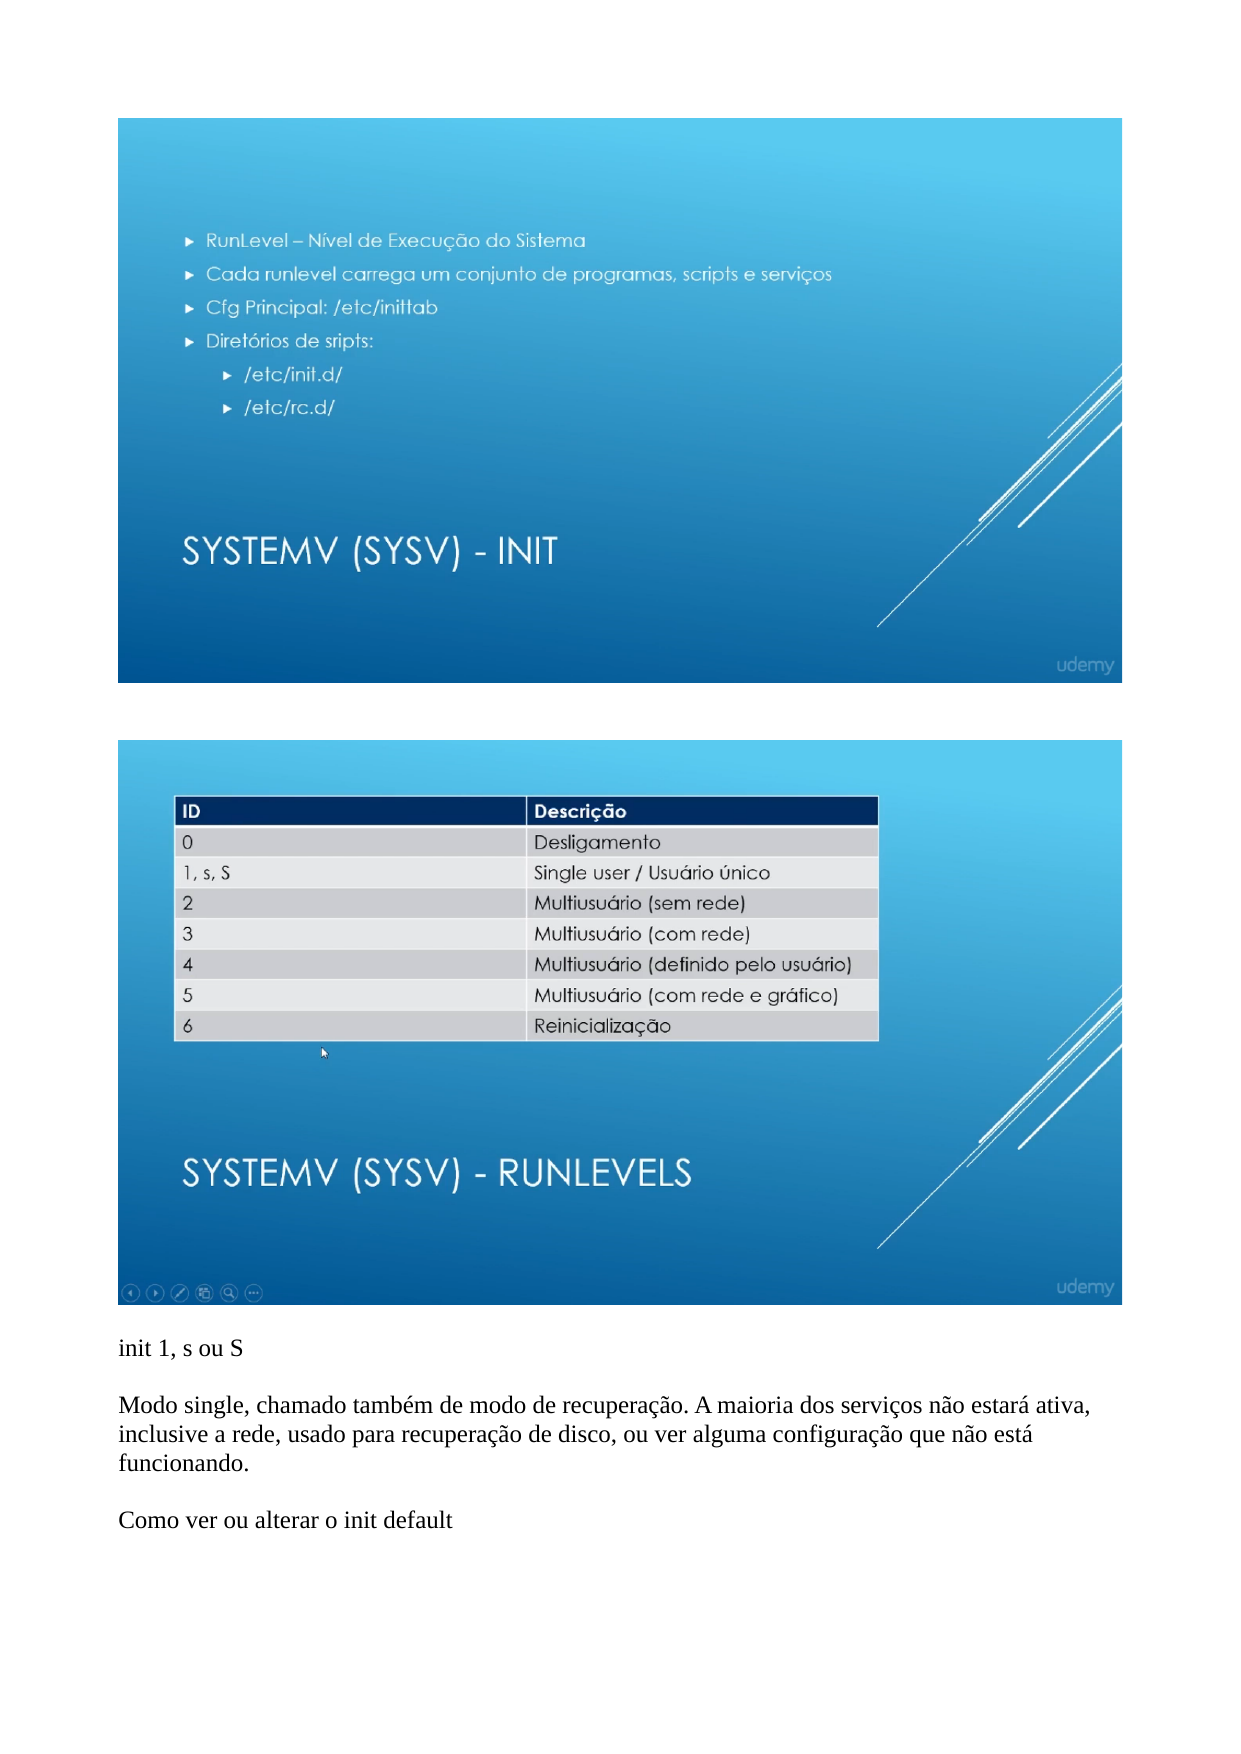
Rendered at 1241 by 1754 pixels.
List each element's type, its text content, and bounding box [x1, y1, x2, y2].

picture [118, 118, 1123, 683]
text Como ver ou alterar o init default [118, 1506, 1122, 1534]
text init 1, s ou S [118, 1333, 1122, 1362]
text Modo single, chamado também de modo de recuperação. A maioria dos serviços não estará ativa, inclusive a rede, usado para recuperação de disco, ou ver alguma configuração que não está funcionando. [118, 1391, 1122, 1477]
picture [118, 740, 1123, 1305]
